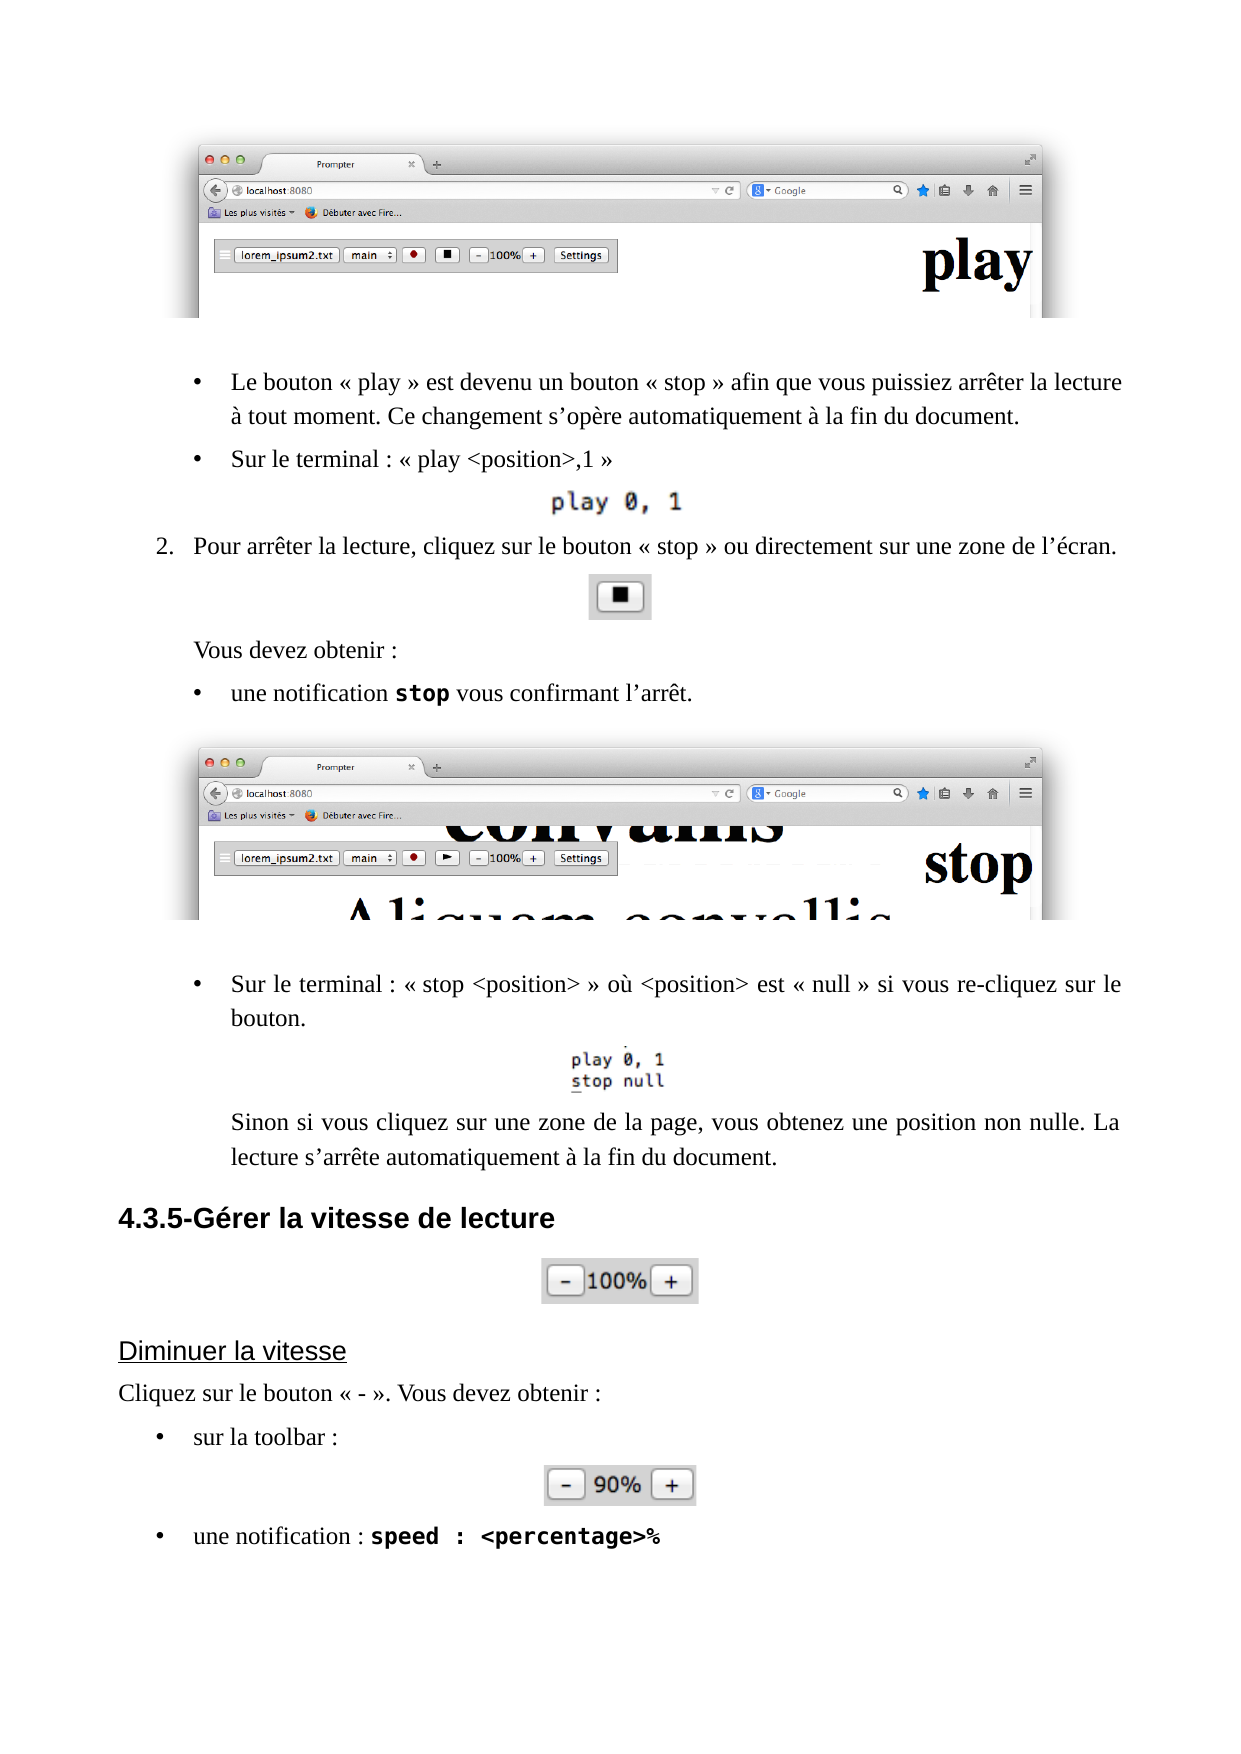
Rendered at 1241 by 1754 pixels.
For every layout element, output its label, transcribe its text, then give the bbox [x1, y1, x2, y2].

subtitle 4.3.5-Gérer la vitesse de lecture [118, 1201, 1122, 1234]
picture [541, 1258, 699, 1304]
list Sinon si vous cliquez sur une zone de la page, vous obtenez une position non nulle. La lecture s’arrête automatiquement à la fin du document. [193, 1107, 1122, 1170]
picture [588, 574, 652, 620]
list Vous devez obtenir : [156, 635, 1122, 663]
picture [155, 721, 1085, 920]
picture [543, 1465, 697, 1506]
text Cliquez sur le bouton « - ». Vous devez obtenir : [118, 1378, 1122, 1407]
list sur la toolbar : [156, 1422, 1122, 1450]
list Sur le terminal : « play <position>,1 » [193, 444, 1122, 473]
picture [567, 1046, 673, 1093]
picture [545, 487, 695, 521]
list une notification stop vous confirmant l’arrêt. [193, 678, 1122, 707]
picture [155, 118, 1085, 318]
list Pour arrêter la lecture, cliquez sur le bouton « stop » ou directement sur une zone de l’écran. [156, 531, 1122, 560]
list Sur le terminal : « stop <position> » où <position> est « null » si vous re-cliquez sur le bouton. [193, 969, 1122, 1032]
list une notification : speed : <percentage>% [156, 1521, 1122, 1549]
subtitle Diminuer la vitesse [118, 1334, 1122, 1366]
list Le bouton « play » est devenu un bouton « stop » afin que vous puissiez arrêter la lecture à tout moment. Ce changement s’opère automatiquement à la fin du document. [193, 367, 1122, 430]
